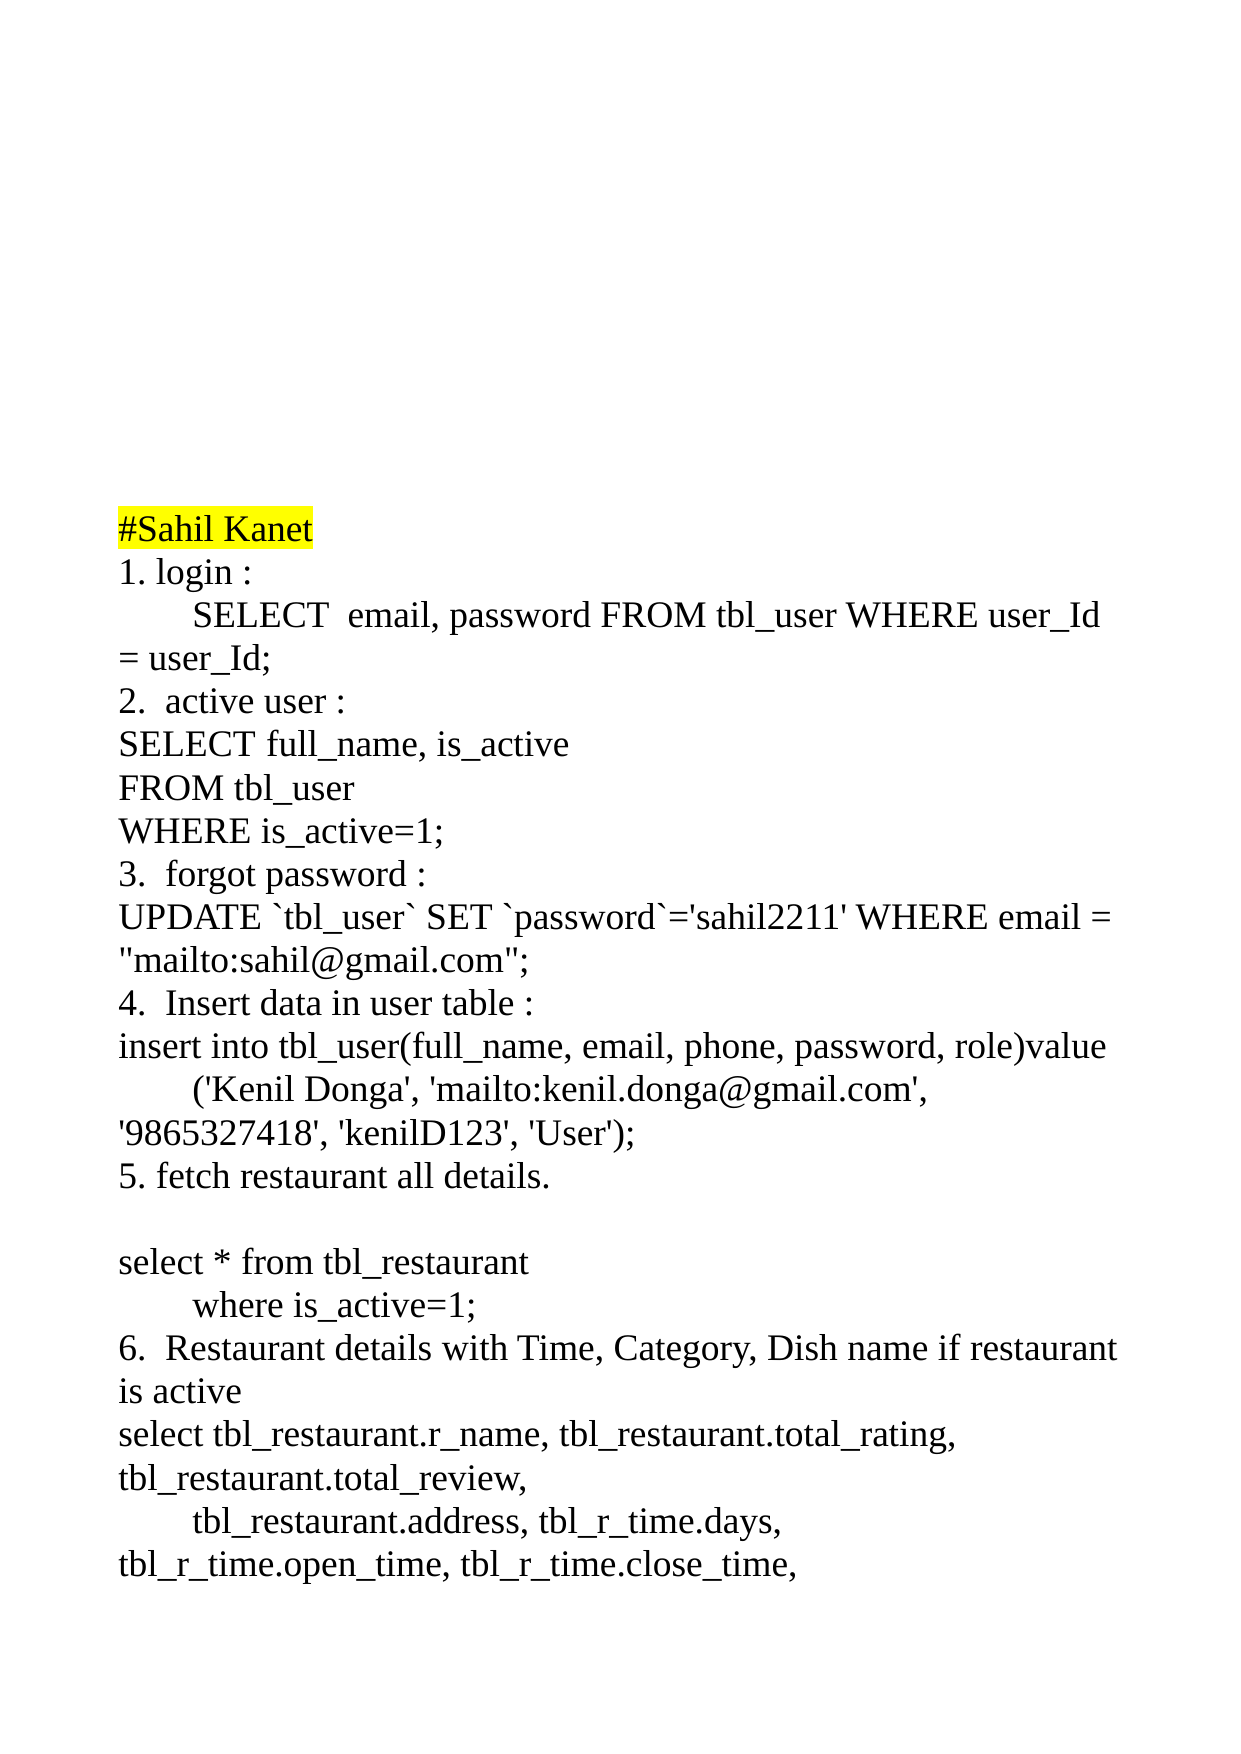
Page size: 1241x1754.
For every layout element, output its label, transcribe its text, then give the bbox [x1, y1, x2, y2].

text select tbl_restaurant.r_name, tbl_restaurant.total_rating, tbl_restaurant.total_review, [118, 1412, 1122, 1498]
text SELECT email, password FROM tbl_user WHERE user_Id = user_Id; [118, 592, 1122, 679]
text 6. Restaurant details with Time, Category, Dish name if restaurant is active [118, 1326, 1122, 1412]
text 5. fetch restaurant all details. [118, 1153, 1122, 1196]
text tbl_restaurant.address, tbl_r_time.days, tbl_r_time.open_time, tbl_r_time.close_time, [118, 1498, 1122, 1584]
text select * from tbl_restaurant [118, 1239, 1122, 1282]
text 4. Insert data in user table : [118, 981, 1122, 1024]
text 2. active user : [118, 679, 1122, 722]
text where is_active=1; [118, 1282, 1122, 1326]
text SELECT full_name, is_active [118, 722, 1122, 765]
text WHERE is_active=1; [118, 808, 1122, 851]
text #Sahil Kanet [118, 506, 1122, 549]
text 1. login : [118, 549, 1122, 592]
text FROM tbl_user [118, 765, 1122, 808]
text 3. forgot password : [118, 851, 1122, 894]
text insert into tbl_user(full_name, email, phone, password, role)value [118, 1024, 1122, 1067]
text ('Kenil Donga', 'mailto:kenil.donga@gmail.com', '9865327418', 'kenilD123', 'User'); [118, 1067, 1122, 1153]
text UPDATE `tbl_user` SET `password`='sahil2211' WHERE email = "mailto:sahil@gmail.com"; [118, 894, 1122, 981]
